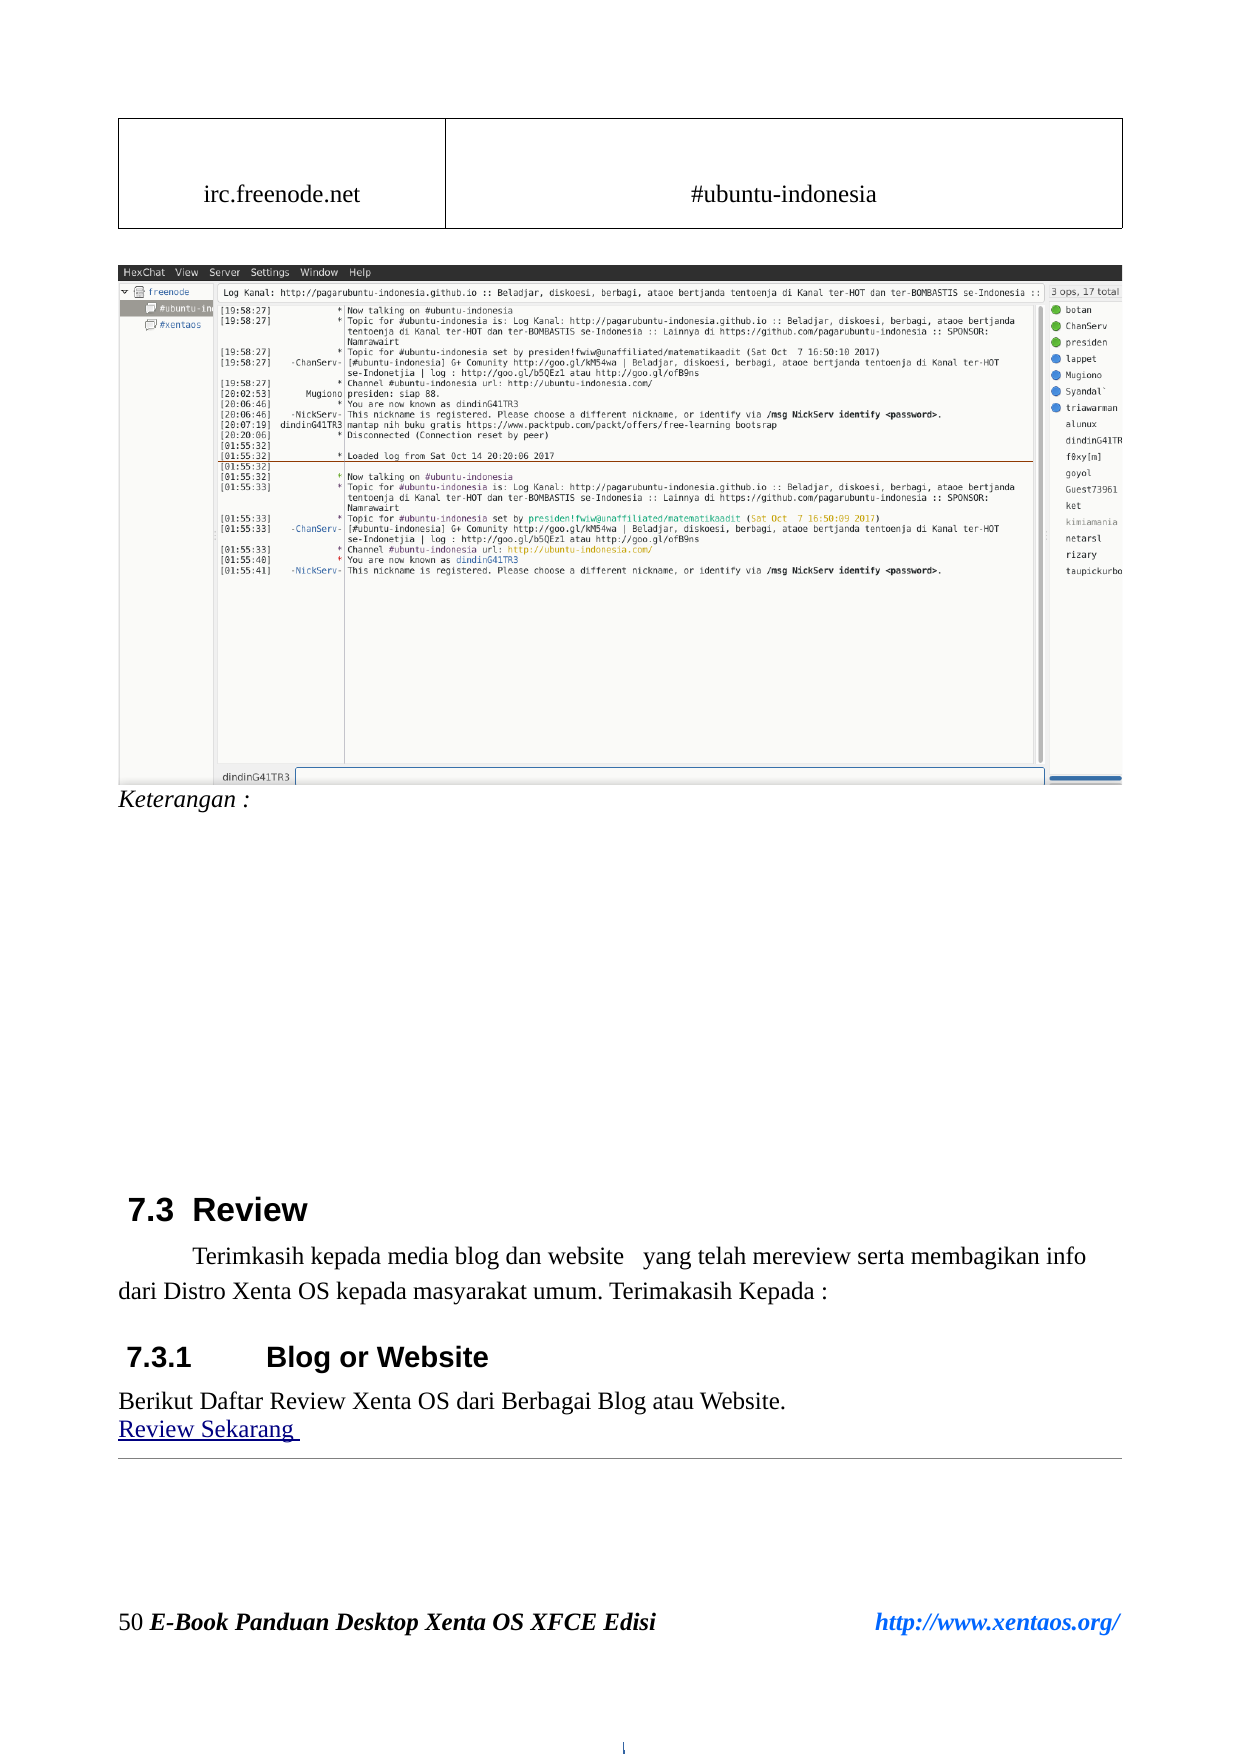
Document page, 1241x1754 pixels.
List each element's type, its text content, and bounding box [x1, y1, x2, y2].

subtitle Blog or Website [118, 1339, 1122, 1373]
table_cell #ubuntu-indonesia [446, 173, 1122, 228]
table_header [446, 119, 1122, 173]
text Berikut Daftar Review Xenta OS dari Berbagai Blog atau Website. Review Sekarang [118, 1386, 1122, 1443]
table_cell irc.freenode.net [119, 173, 445, 228]
text Keterangan : [118, 785, 1122, 813]
picture [118, 265, 1123, 785]
text Terimkasih kepada media blog dan website yang telah mereview serta membagikan info dari Distro Xenta OS kepada masyarakat umum. Terimakasih Kepada : [118, 1241, 1122, 1304]
subtitle Review [118, 1190, 1122, 1229]
table_header [119, 119, 445, 173]
